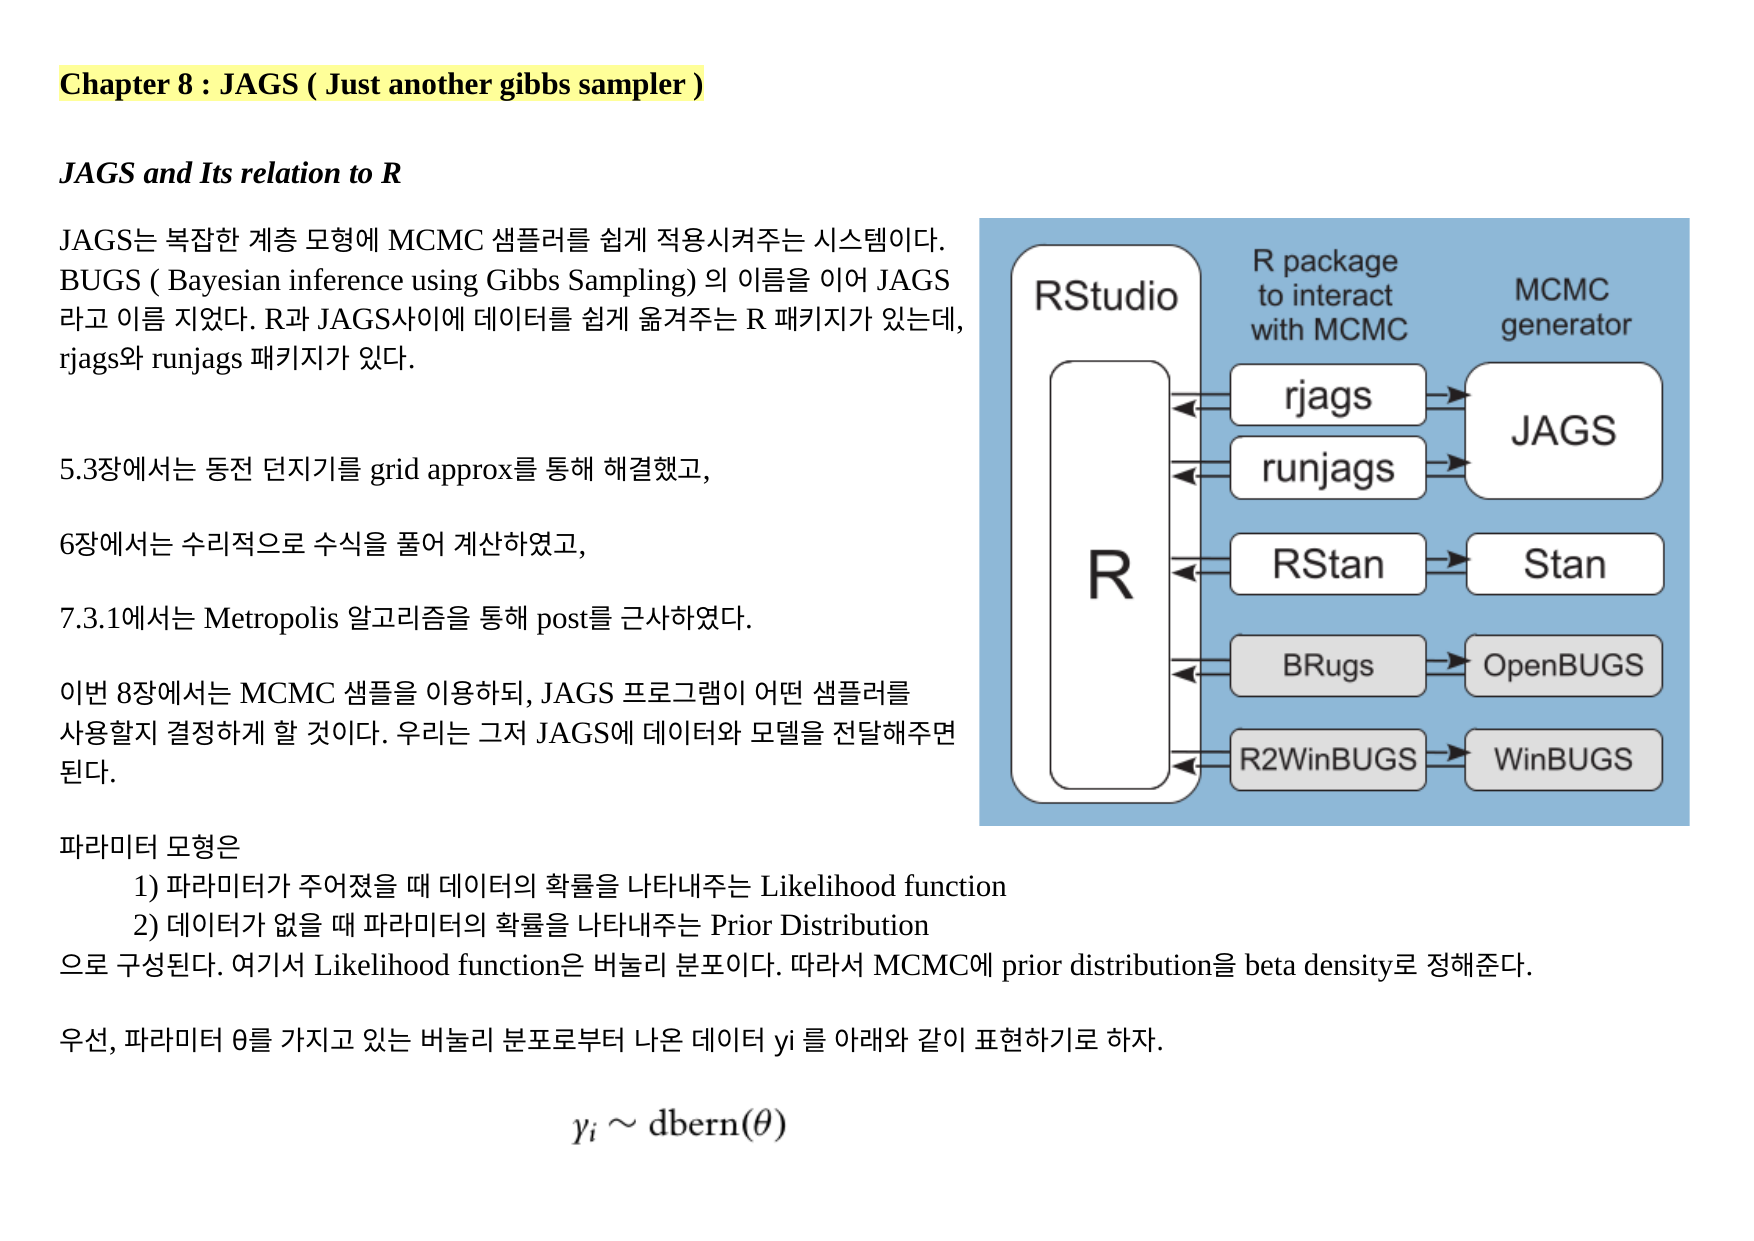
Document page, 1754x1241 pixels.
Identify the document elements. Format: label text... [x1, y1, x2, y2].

text JAGS and Its relation to R [59, 155, 1695, 191]
picture [978, 218, 1690, 826]
picture [559, 1099, 800, 1167]
text 5.3장에서는 동전 던지기를 grid approx를 통해 해결했고, [59, 448, 978, 487]
text Chapter 8 : JAGS ( Just another gibbs sampler ) [59, 65, 1695, 101]
text 2) 데이터가 없을 때 파라미터의 확률을 나타내주는 Prior Distribution [59, 904, 1695, 944]
text 이번 8장에서는 MCMC 샘플을 이용하되, JAGS 프로그램이 어떤 샘플러를 사용할지 결정하게 할 것이다. 우리는 그저 JAGS에 데이터와 모델을 전달해주면 된다. [59, 672, 978, 790]
text 으로 구성된다. 여기서 Likelihood function은 버눌리 분포이다. 따라서 MCMC에 prior distribution을 beta density로 정해준다. [59, 944, 1695, 983]
text JAGS는 복잡한 계층 모형에 MCMC 샘플러를 쉽게 적용시켜주는 시스템이다. BUGS ( Bayesian inference using Gibbs Sampling) 의 이름을 이어 JAGS라고 이름 지었다. R과 JAGS사이에 데이터를 쉽게 옮겨주는 R 패키지가 있는데, rjags와 runjags 패키지가 있다. [59, 219, 978, 376]
text 7.3.1에서는 Metropolis 알고리즘을 통해 post를 근사하였다. [59, 597, 978, 637]
text 6장에서는 수리적으로 수식을 풀어 계산하였고, [59, 523, 978, 562]
text 1) 파라미터가 주어졌을 때 데이터의 확률을 나타내주는 Likelihood function [59, 865, 1695, 904]
text 파라미터 모형은 [59, 826, 1695, 865]
text 우선, 파라미터 θ를 가지고 있는 버눌리 분포로부터 나온 데이터 yi 를 아래와 같이 표현하기로 하자. [59, 1018, 1695, 1058]
